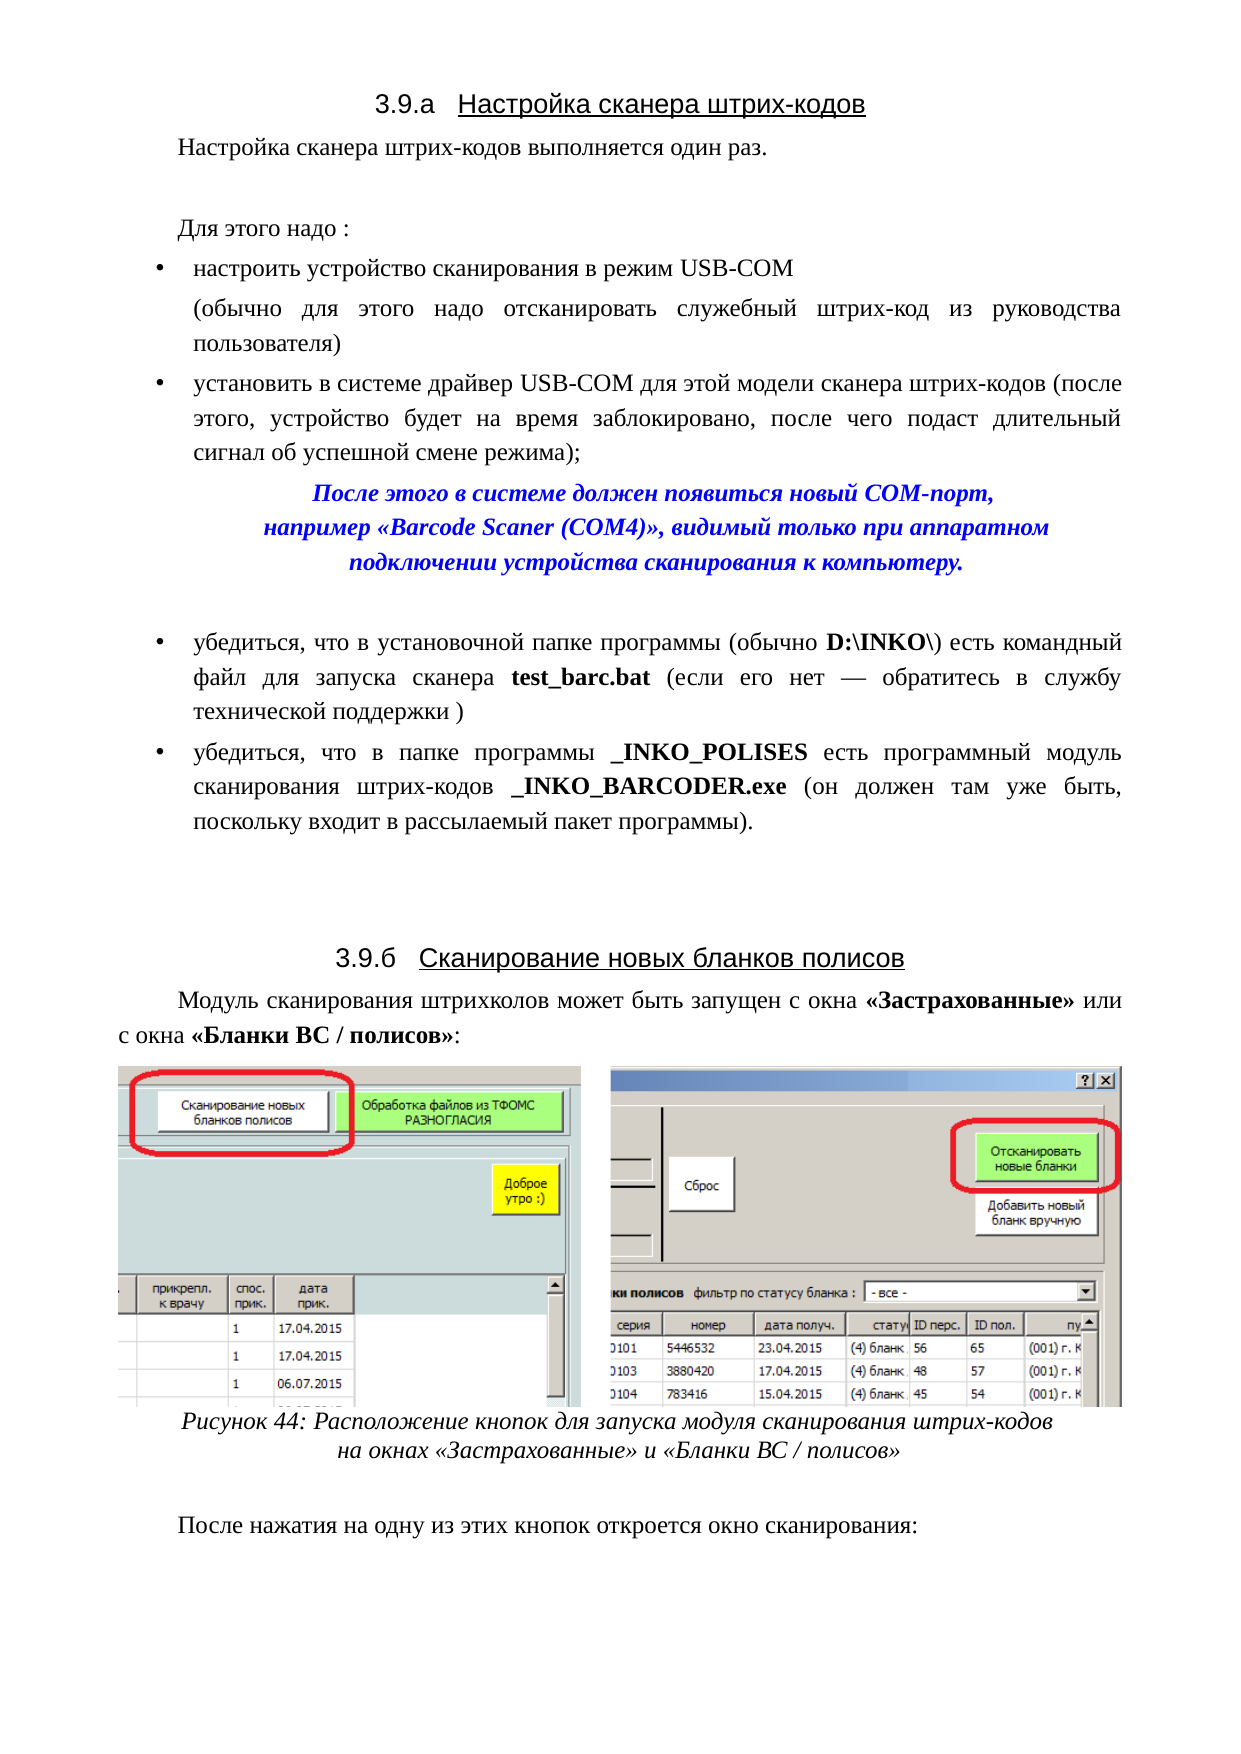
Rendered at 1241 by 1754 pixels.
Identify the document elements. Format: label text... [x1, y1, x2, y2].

list (обычно для этого надо отсканировать служебный штрих-код из руководства пользователя) [156, 293, 1122, 357]
subtitle Настройка сканера штрих-кодов [118, 88, 1122, 119]
text Настройка сканера штрих-кодов выполняется один раз. [118, 132, 1122, 161]
list убедиться, что в папке программы _INKO_POLISES есть программный модуль сканирования штрих-кодов _INKO_BARCODER.exe (он должен там уже быть, поскольку входит в рассылаемый пакет программы). [156, 737, 1122, 834]
subtitle Сканирование новых бланков полисов [118, 942, 1122, 973]
text Для этого надо : [118, 213, 1122, 241]
text После нажатия на одну из этих кнопок откроется окно сканирования: [118, 1510, 1122, 1539]
list установить в системе драйвер USB-COM для этой модели сканера штрих-кодов (после этого, устройство будет на время заблокировано, после чего подаст длительный сигнал об успешной смене режима); [156, 368, 1122, 466]
list настроить устройство сканирования в режим USB-COM [156, 253, 1122, 282]
list После этого в системе должен появиться новый COM-порт, например «Barcode Scaner (COM4)», видимый только при аппаратном подключении устройства сканирования к компьютеру. [156, 478, 1122, 575]
text Модуль сканирования штрихколов может быть запущен с окна «Застрахованные» или с окна «Бланки ВС / полисов»: [118, 985, 1122, 1049]
text Рисунок 44: Расположение кнопок для запуска модуля сканирования штрих-кодов на окнах «Застрахованные» и «Бланки ВС / полисов» [118, 1407, 1122, 1464]
list убедиться, что в установочной папке программы (обычно D:\INKO\) есть командный файл для запуска сканера test_barc.bat (если его нет — обратитесь в службу технической поддержки ) [156, 627, 1122, 725]
